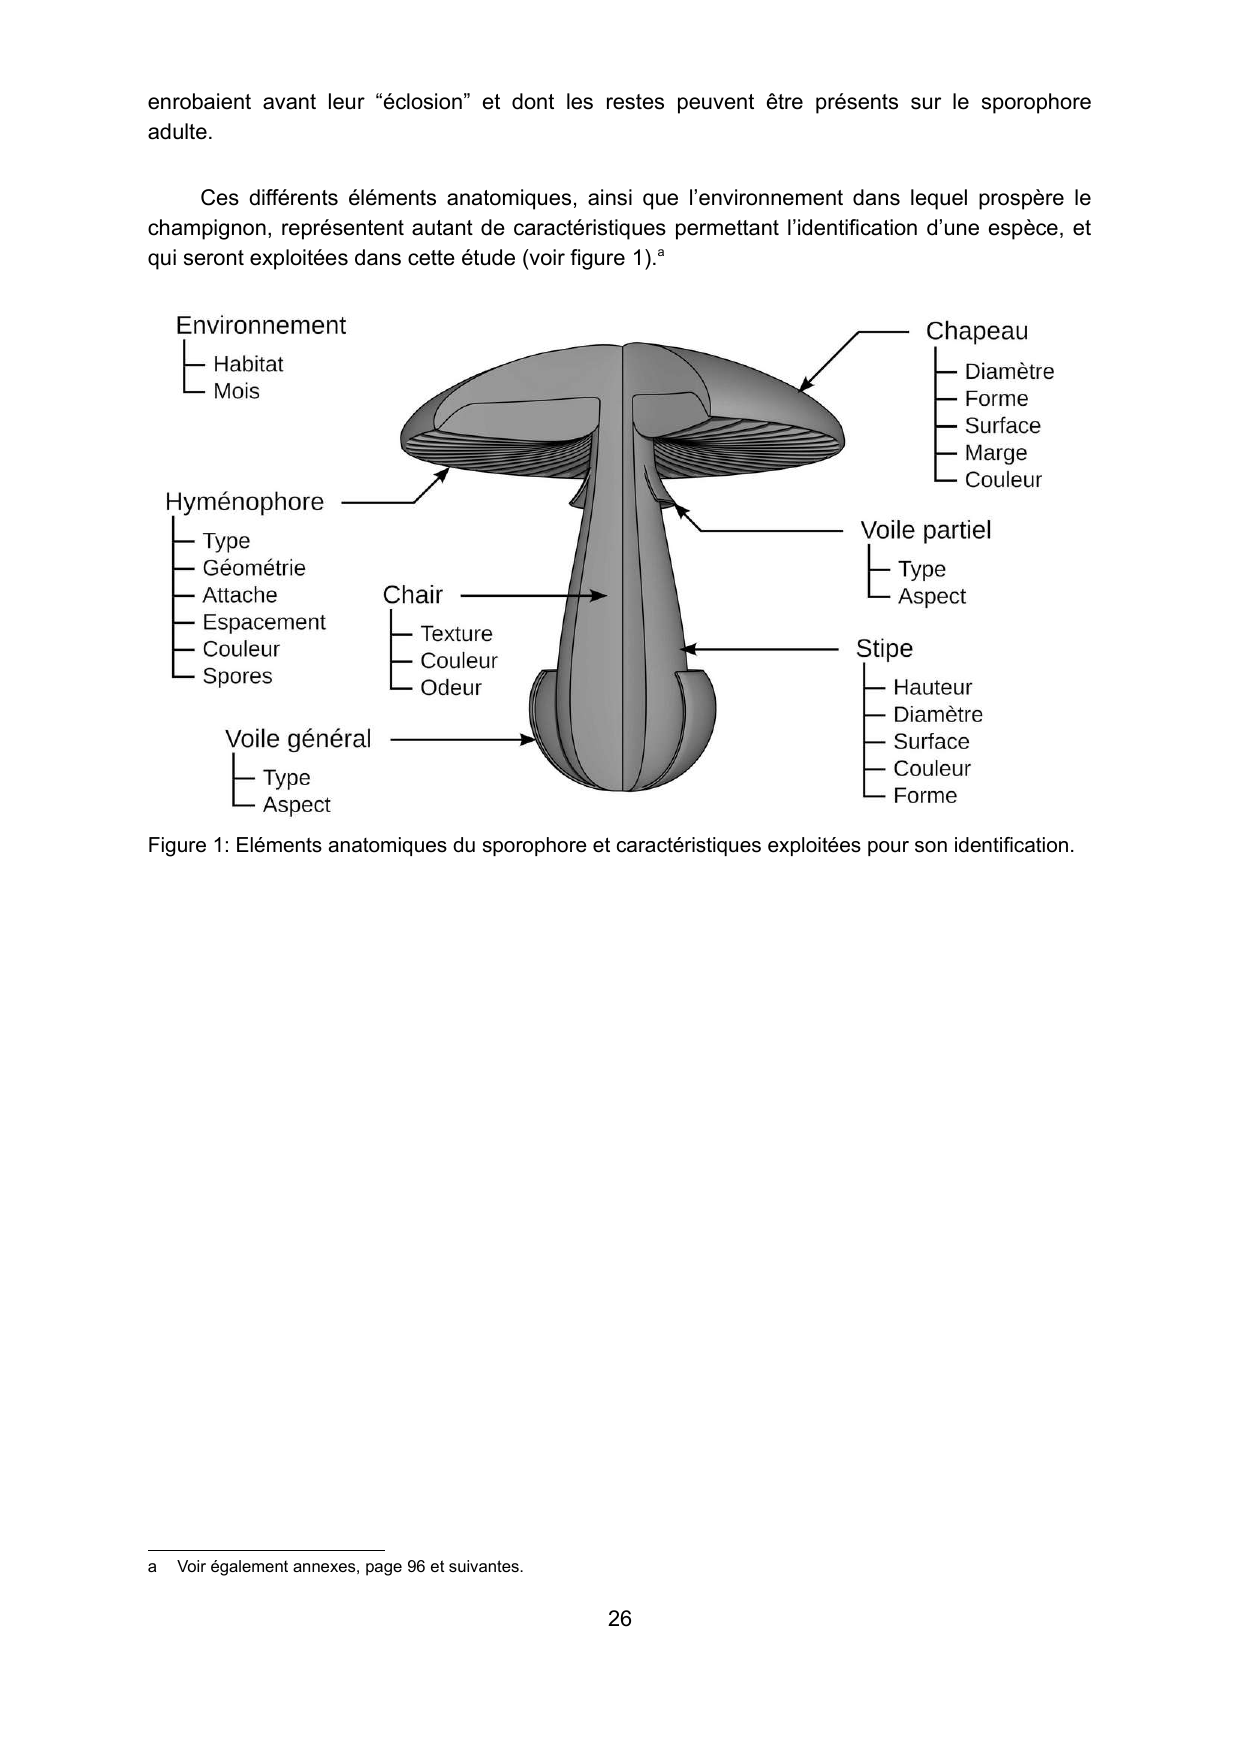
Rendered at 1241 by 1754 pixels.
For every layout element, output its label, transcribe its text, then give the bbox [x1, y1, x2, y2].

text enrobaient avant leur “éclosion” et dont les restes peuvent être présents sur le sporophore adulte. [148, 88, 1093, 144]
text Ces différents éléments anatomiques, ainsi que l’environnement dans lequel prospère le champignon, représentent autant de caractéristiques permettant l’identification d’une espèce, et qui seront exploitées dans cette étude (voir figure 1). [148, 184, 1093, 270]
picture [147, 293, 1093, 833]
text Voir également annexes, page 95 et suivantes. [148, 1556, 1093, 1576]
text Figure 1: Eléments anatomiques du sporophore et caractéristiques exploitées pour son identification. [148, 833, 1093, 857]
